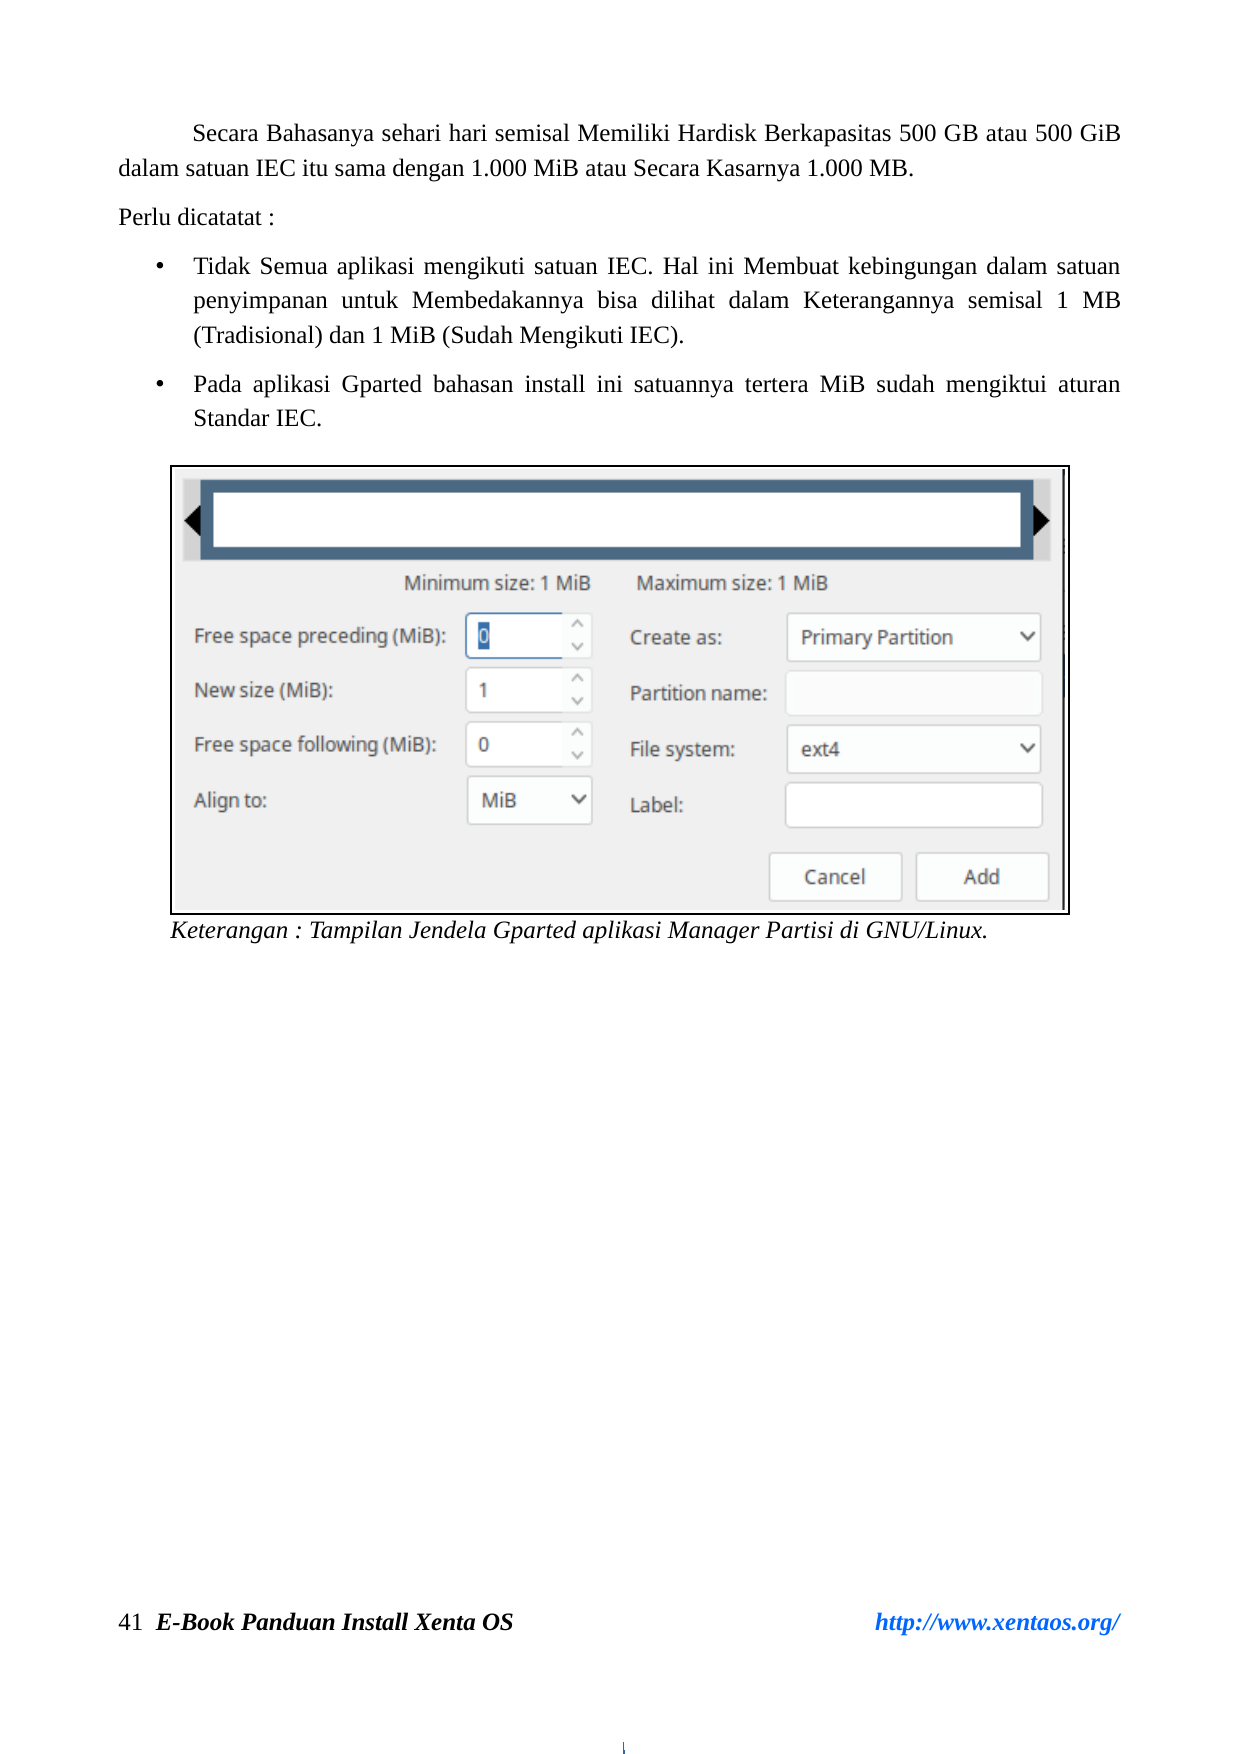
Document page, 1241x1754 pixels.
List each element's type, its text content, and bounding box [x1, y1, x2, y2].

text Secara Bahasanya sehari hari semisal Memiliki Hardisk Berkapasitas 500 GB atau 500 GiB dalam satuan IEC itu sama dengan 1.000 MiB atau Secara Kasarnya 1.000 MB. [118, 118, 1122, 181]
text [172, 467, 1068, 913]
list Tidak Semua aplikasi mengikuti satuan IEC. Hal ini Membuat kebingungan dalam satuan penyimpanan untuk Membedakannya bisa dilihat dalam Keterangannya semisal 1 MB (Tradisional) dan 1 MiB (Sudah Mengikuti IEC). [156, 251, 1122, 348]
list Pada aplikasi Gparted bahasan install ini satuannya tertera MiB sudah mengiktui aturan Standar IEC. [156, 369, 1122, 432]
text Perlu dicatatat : [118, 202, 1122, 230]
text Keterangan : Tampilan Jendela Gparted aplikasi Manager Partisi di GNU/Linux. [170, 915, 1070, 943]
picture [175, 469, 1065, 910]
